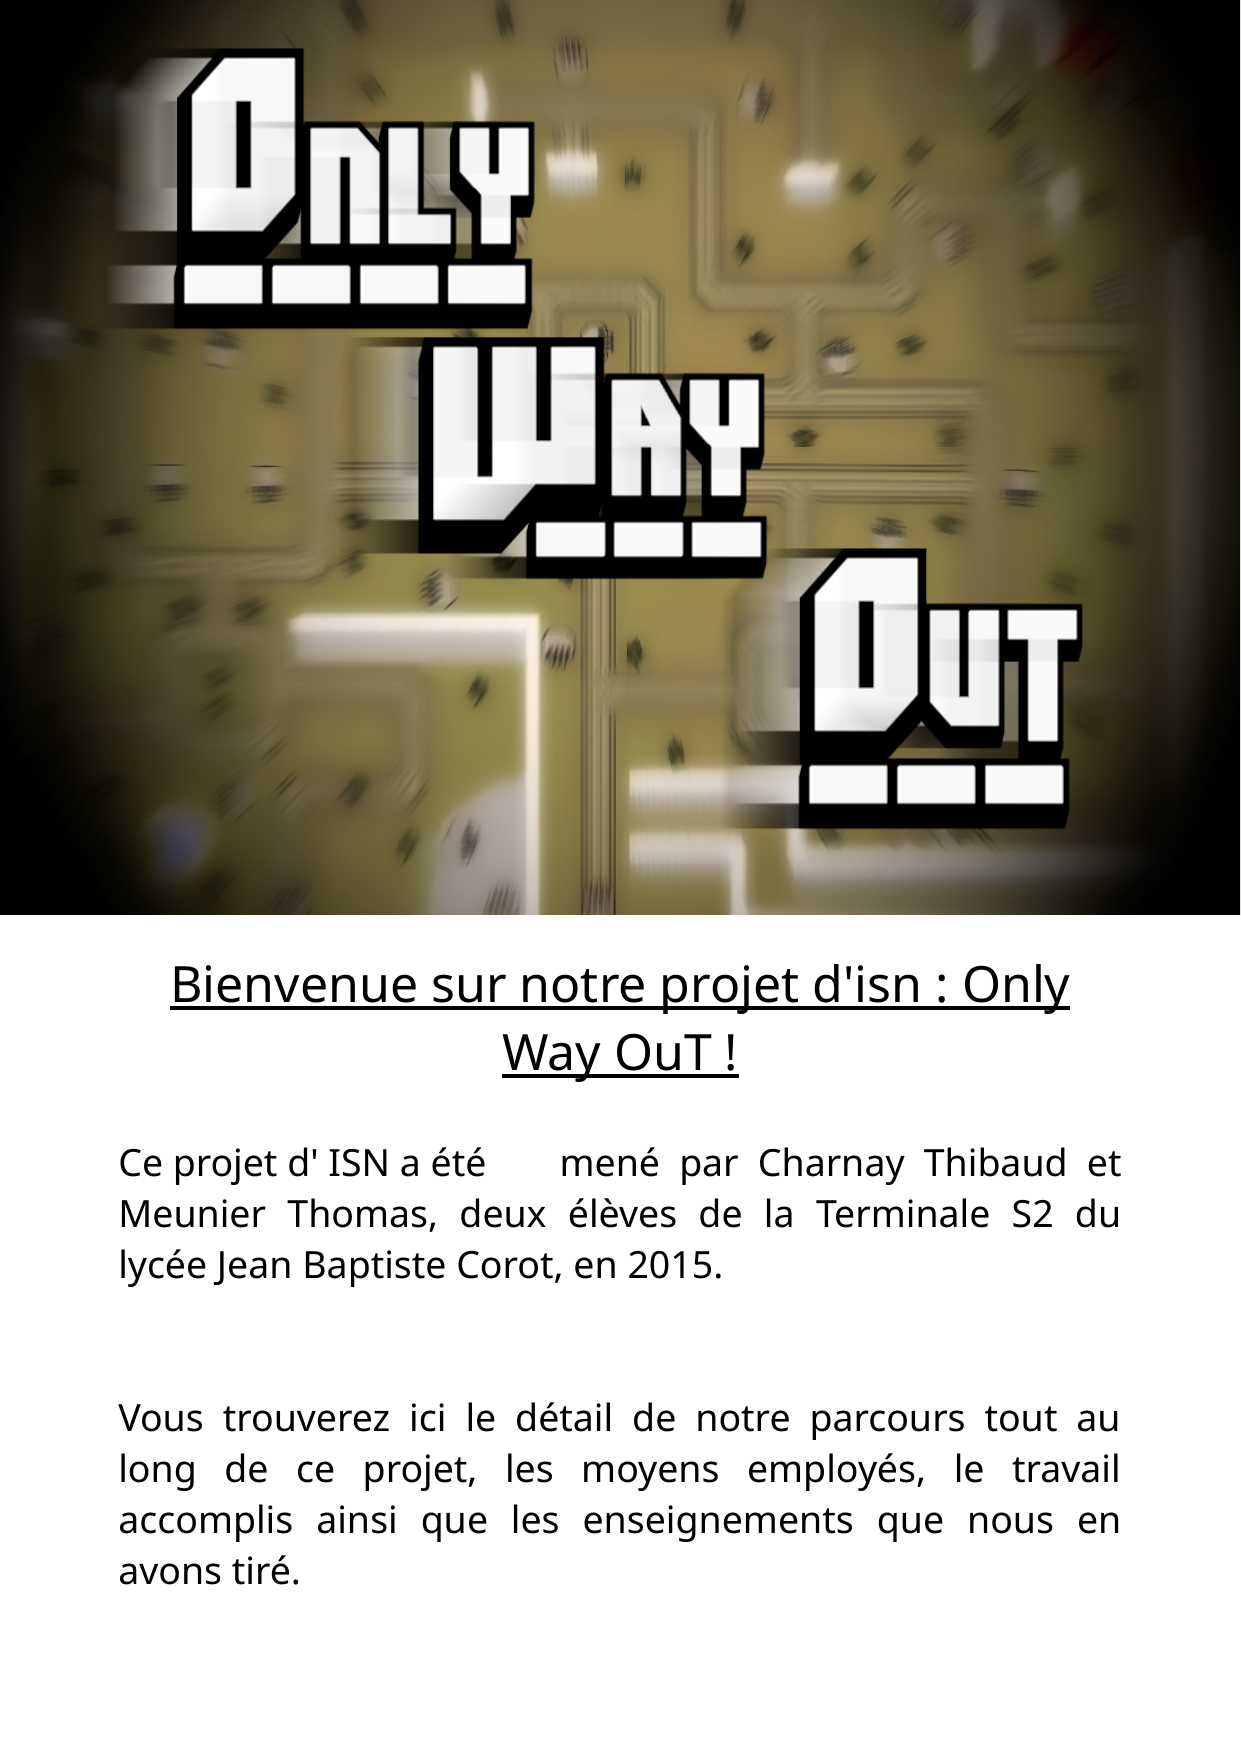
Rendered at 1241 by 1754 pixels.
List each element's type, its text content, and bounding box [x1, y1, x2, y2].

text Ce projet d' ISN a été mené par Charnay Thibaud et Meunier Thomas, deux élèves de la Terminale S2 du lycée Jean Baptiste Corot, en 2015. [118, 1136, 1122, 1289]
text Bienvenue sur notre projet d'isn : Only Way OuT ! [118, 949, 1122, 1085]
picture [0, 0, 1241, 915]
text Vous trouverez ici le détail de notre parcours tout au long de ce projet, les moyens employés, le travail accomplis ainsi que les enseignements que nous en avons tiré. [118, 1391, 1122, 1596]
